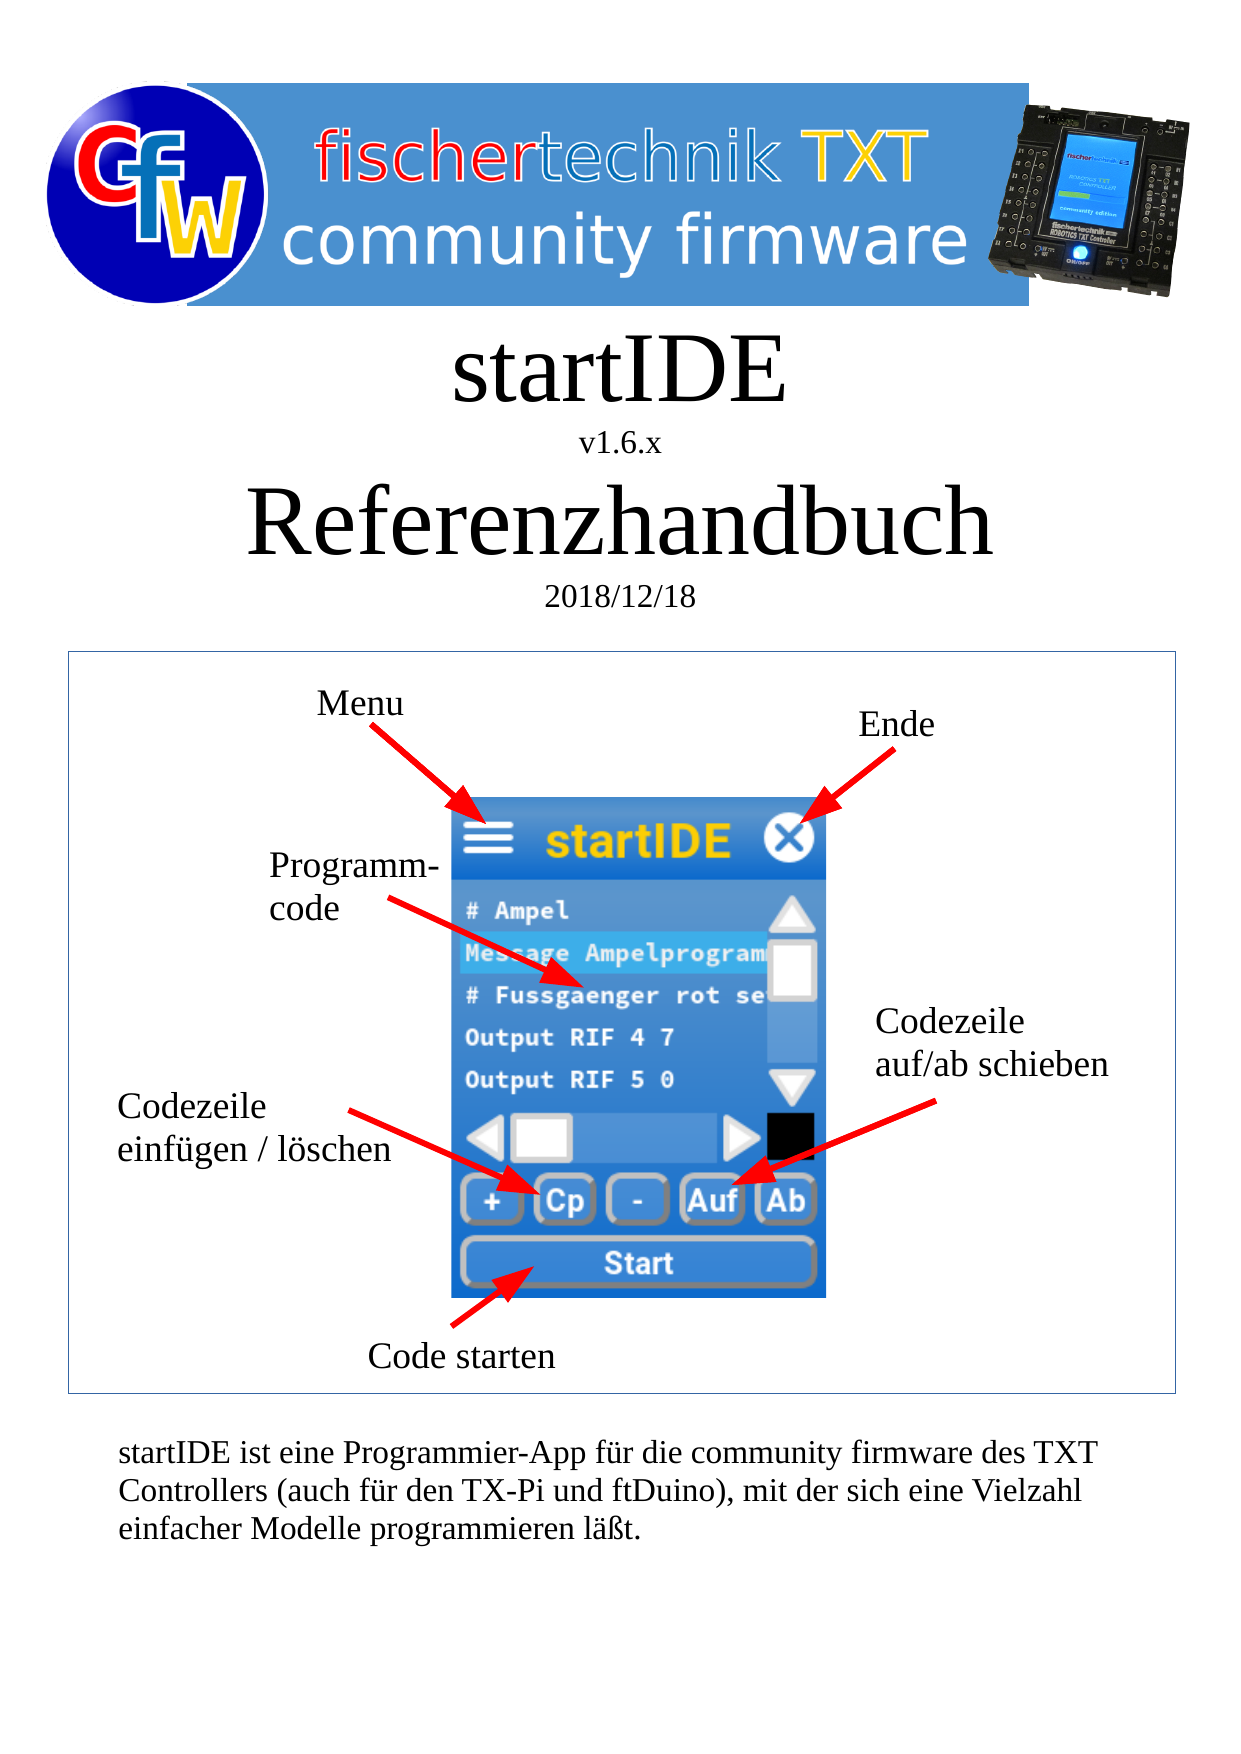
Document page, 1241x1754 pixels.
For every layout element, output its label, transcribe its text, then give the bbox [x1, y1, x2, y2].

text startIDE [118, 308, 1122, 423]
text 2018/12/18 [118, 576, 1122, 614]
picture [451, 797, 827, 1298]
text v1.6.x [118, 423, 1122, 461]
text startIDE ist eine Programmier-App für die community firmware des TXT Controllers (auch für den TX-Pi und ftDuino), mit der sich eine Vielzahl einfacher Modelle programmieren läßt. [118, 1432, 1122, 1547]
text Referenzhandbuch [118, 461, 1122, 576]
